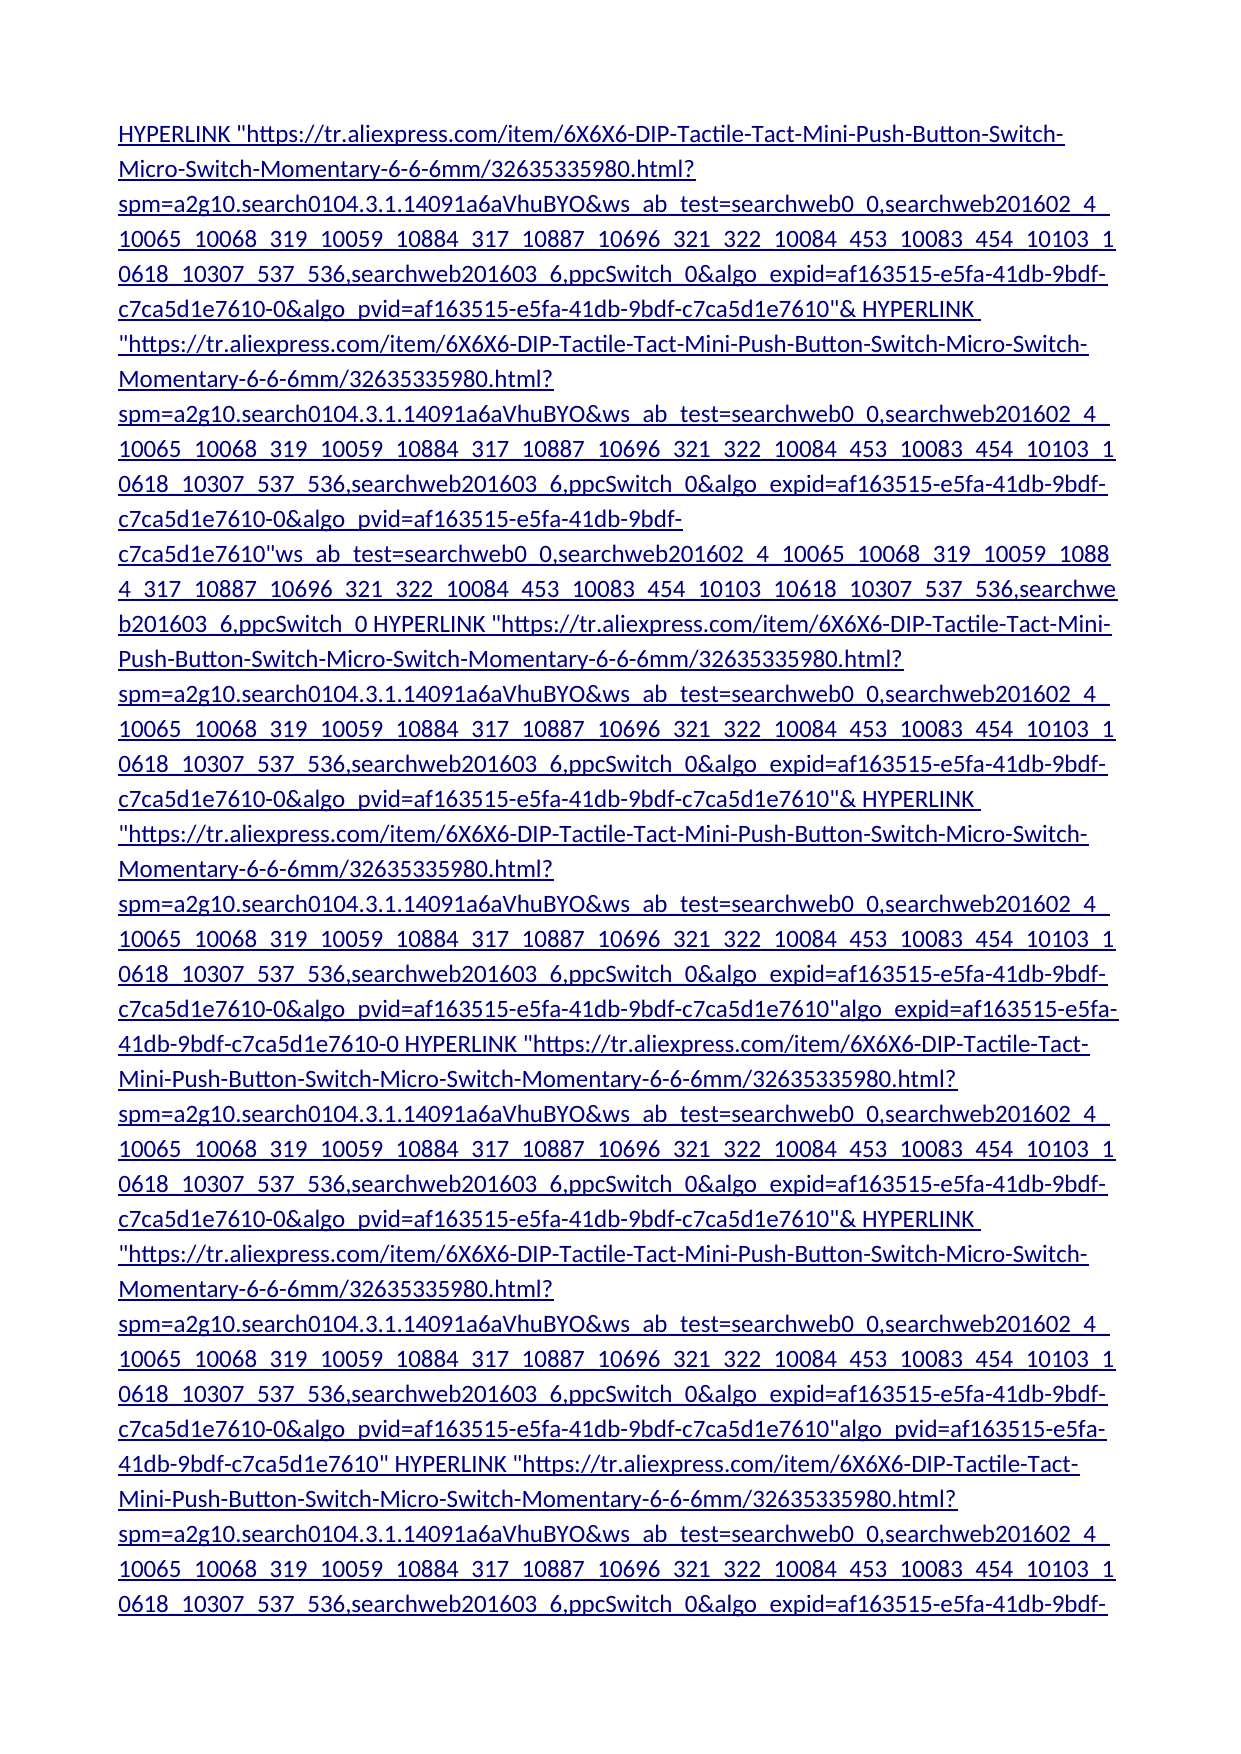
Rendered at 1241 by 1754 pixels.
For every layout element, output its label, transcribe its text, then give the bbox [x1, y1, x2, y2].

text HYPERLINK "https://tr.aliexpress.com/item/6X6X6-DIP-Tactile-Tact-Mini-Push-Button-Switch-Micro-Switch-Momentary-6-6-6mm/32635335980.html?spm=a2g10.search0104.3.1.14091a6aVhuBYO&ws_ab_test=searchweb0_0,searchweb201602_4_10065_10068_319_10059_10884_317_10887_10696_321_322_10084_453_10083_454_10103_10618_10307_537_536,searchweb201603_6,ppcSwitch_0&algo_expid=af163515-e5fa-41db-9bdf-c7ca5d1e7610-0&algo_pvid=af163515-e5fa-41db-9bdf-c7ca5d1e7610"& HYPERLINK "https://tr.aliexpress.com/item/6X6X6-DIP-Tactile-Tact-Mini-Push-Button-Switch-Micro-Switch-Momentary-6-6-6mm/32635335980.html?spm=a2g10.search0104.3.1.14091a6aVhuBYO&ws_ab_test=searchweb0_0,searchweb201602_4_10065_10068_319_10059_10884_317_10887_10696_321_322_10084_453_10083_454_10103_10618_10307_537_536,searchweb201603_6,ppcSwitch_0&algo_expid=af163515-e5fa-41db-9bdf-c7ca5d1e7610-0&algo_pvid=af163515-e5fa-41db-9bdf-c7ca5d1e7610"ws_ab_test=searchweb0_0,searchweb201602_4_10065_10068_319_10059_10884_317_10887_10696_321_322_10084_453_10083_454_10103_10618_10307_537_536,searchweb201603_6,ppcSwitch_0 HYPERLINK "https://tr.aliexpress.com/item/6X6X6-DIP-Tactile-Tact-Mini-Push-Button-Switch-Micro-Switch-Momentary-6-6-6mm/32635335980.html?spm=a2g10.search0104.3.1.14091a6aVhuBYO&ws_ab_test=searchweb0_0,searchweb201602_4_10065_10068_319_10059_10884_317_10887_10696_321_322_10084_453_10083_454_10103_10618_10307_537_536,searchweb201603_6,ppcSwitch_0&algo_expid=af163515-e5fa-41db-9bdf-c7ca5d1e7610-0&algo_pvid=af163515-e5fa-41db-9bdf-c7ca5d1e7610"& HYPERLINK "https://tr.aliexpress.com/item/6X6X6-DIP-Tactile-Tact-Mini-Push-Button-Switch-Micro-Switch-Momentary-6-6-6mm/32635335980.html?spm=a2g10.search0104.3.1.14091a6aVhuBYO&ws_ab_test=searchweb0_0,searchweb201602_4_10065_10068_319_10059_10884_317_10887_10696_321_322_10084_453_10083_454_10103_10618_10307_537_536,searchweb201603_6,ppcSwitch_0&algo_expid=af163515-e5fa-41db-9bdf-c7ca5d1e7610-0&algo_pvid=af163515-e5fa-41db-9bdf-c7ca5d1e7610"algo_expid=af163515-e5fa-41db-9bdf-c7ca5d1e7610-0 HYPERLINK "https://tr.aliexpress.com/item/6X6X6-DIP-Tactile-Tact-Mini-Push-Button-Switch-Micro-Switch-Momentary-6-6-6mm/32635335980.html?spm=a2g10.search0104.3.1.14091a6aVhuBYO&ws_ab_test=searchweb0_0,searchweb201602_4_10065_10068_319_10059_10884_317_10887_10696_321_322_10084_453_10083_454_10103_10618_10307_537_536,searchweb201603_6,ppcSwitch_0&algo_expid=af163515-e5fa-41db-9bdf-c7ca5d1e7610-0&algo_pvid=af163515-e5fa-41db-9bdf-c7ca5d1e7610"& HYPERLINK "https://tr.aliexpress.com/item/6X6X6-DIP-Tactile-Tact-Mini-Push-Button-Switch-Micro-Switch-Momentary-6-6-6mm/32635335980.html?spm=a2g10.search0104.3.1.14091a6aVhuBYO&ws_ab_test=searchweb0_0,searchweb201602_4_10065_10068_319_10059_10884_317_10887_10696_321_322_10084_453_10083_454_10103_10618_10307_537_536,searchweb201603_6,ppcSwitch_0&algo_expid=af163515-e5fa-41db-9bdf-c7ca5d1e7610-0&algo_pvid=af163515-e5fa-41db-9bdf-c7ca5d1e7610"algo_pvid=af163515-e5fa-41db-9bdf-c7ca5d1e7610" HYPERLINK "https://tr.aliexpress.com/item/6X6X6-DIP-Tactile-Tact-Mini-Push-Button-Switch-Micro-Switch-Momentary-6-6-6mm/32635335980.html?spm=a2g10.search0104.3.1.14091a6aVhuBYO&ws_ab_test=searchweb0_0,searchweb201602_4_10065_10068_319_10059_10884_317_10887_10696_321_322_10084_453_10083_454_10103_10618_10307_537_536,searchweb201603_6,ppcSwitch_0&algo_expid=af163515-e5fa-41db-9bdf- [118, 118, 1122, 1619]
